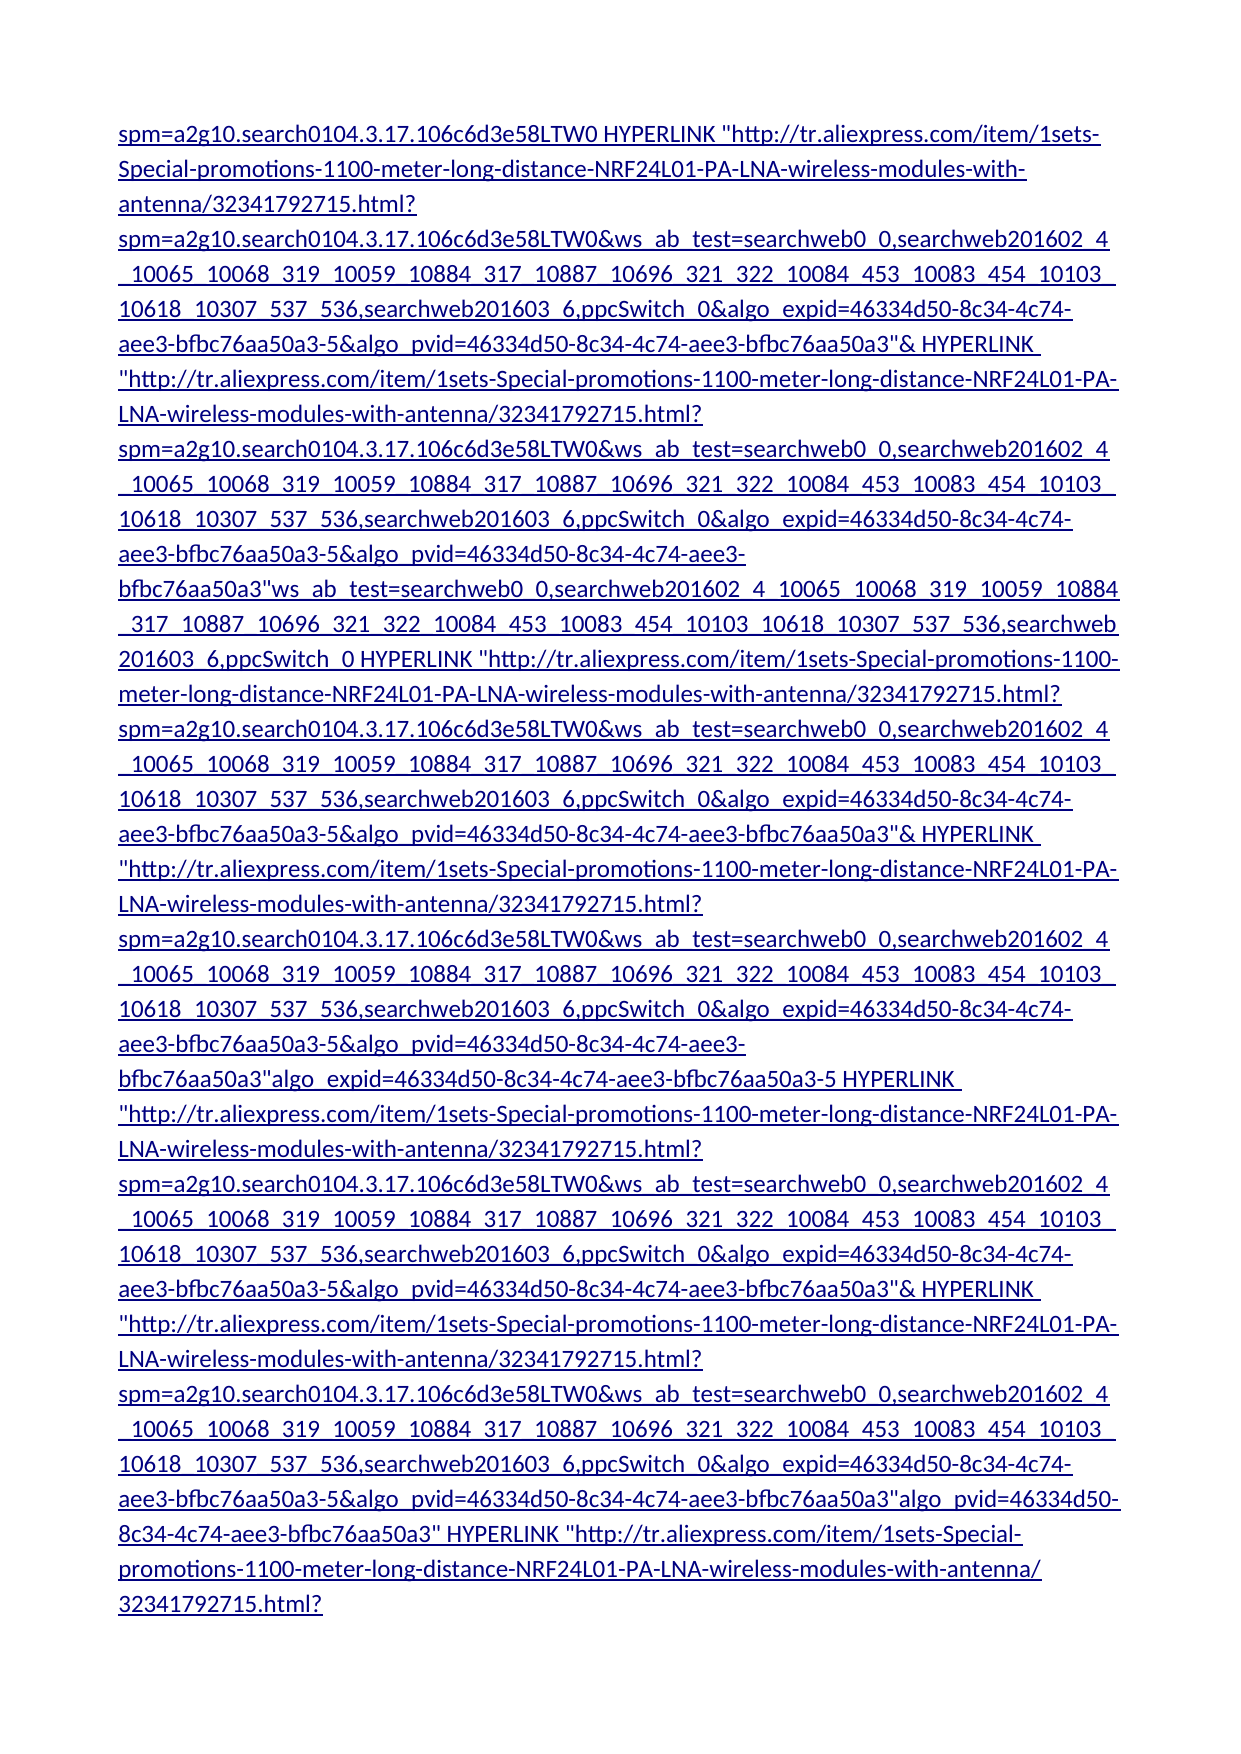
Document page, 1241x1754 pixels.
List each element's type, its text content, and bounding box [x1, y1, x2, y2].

text spm=a2g10.search0104.3.17.106c6d3e58LTW0 HYPERLINK "http://tr.aliexpress.com/item/1sets-Special-promotions-1100-meter-long-distance-NRF24L01-PA-LNA-wireless-modules-with-antenna/32341792715.html?spm=a2g10.search0104.3.17.106c6d3e58LTW0&ws_ab_test=searchweb0_0,searchweb201602_4_10065_10068_319_10059_10884_317_10887_10696_321_322_10084_453_10083_454_10103_10618_10307_537_536,searchweb201603_6,ppcSwitch_0&algo_expid=46334d50-8c34-4c74-aee3-bfbc76aa50a3-5&algo_pvid=46334d50-8c34-4c74-aee3-bfbc76aa50a3"& HYPERLINK "http://tr.aliexpress.com/item/1sets-Special-promotions-1100-meter-long-distance-NRF24L01-PA-LNA-wireless-modules-with-antenna/32341792715.html?spm=a2g10.search0104.3.17.106c6d3e58LTW0&ws_ab_test=searchweb0_0,searchweb201602_4_10065_10068_319_10059_10884_317_10887_10696_321_322_10084_453_10083_454_10103_10618_10307_537_536,searchweb201603_6,ppcSwitch_0&algo_expid=46334d50-8c34-4c74-aee3-bfbc76aa50a3-5&algo_pvid=46334d50-8c34-4c74-aee3-bfbc76aa50a3"ws_ab_test=searchweb0_0,searchweb201602_4_10065_10068_319_10059_10884_317_10887_10696_321_322_10084_453_10083_454_10103_10618_10307_537_536,searchweb201603_6,ppcSwitch_0 HYPERLINK "http://tr.aliexpress.com/item/1sets-Special-promotions-1100-meter-long-distance-NRF24L01-PA-LNA-wireless-modules-with-antenna/32341792715.html?spm=a2g10.search0104.3.17.106c6d3e58LTW0&ws_ab_test=searchweb0_0,searchweb201602_4_10065_10068_319_10059_10884_317_10887_10696_321_322_10084_453_10083_454_10103_10618_10307_537_536,searchweb201603_6,ppcSwitch_0&algo_expid=46334d50-8c34-4c74-aee3-bfbc76aa50a3-5&algo_pvid=46334d50-8c34-4c74-aee3-bfbc76aa50a3"& HYPERLINK "http://tr.aliexpress.com/item/1sets-Special-promotions-1100-meter-long-distance-NRF24L01-PA-LNA-wireless-modules-with-antenna/32341792715.html?spm=a2g10.search0104.3.17.106c6d3e58LTW0&ws_ab_test=searchweb0_0,searchweb201602_4_10065_10068_319_10059_10884_317_10887_10696_321_322_10084_453_10083_454_10103_10618_10307_537_536,searchweb201603_6,ppcSwitch_0&algo_expid=46334d50-8c34-4c74-aee3-bfbc76aa50a3-5&algo_pvid=46334d50-8c34-4c74-aee3-bfbc76aa50a3"algo_expid=46334d50-8c34-4c74-aee3-bfbc76aa50a3-5 HYPERLINK "http://tr.aliexpress.com/item/1sets-Special-promotions-1100-meter-long-distance-NRF24L01-PA-LNA-wireless-modules-with-antenna/32341792715.html?spm=a2g10.search0104.3.17.106c6d3e58LTW0&ws_ab_test=searchweb0_0,searchweb201602_4_10065_10068_319_10059_10884_317_10887_10696_321_322_10084_453_10083_454_10103_10618_10307_537_536,searchweb201603_6,ppcSwitch_0&algo_expid=46334d50-8c34-4c74-aee3-bfbc76aa50a3-5&algo_pvid=46334d50-8c34-4c74-aee3-bfbc76aa50a3"& HYPERLINK "http://tr.aliexpress.com/item/1sets-Special-promotions-1100-meter-long-distance-NRF24L01-PA-LNA-wireless-modules-with-antenna/32341792715.html?spm=a2g10.search0104.3.17.106c6d3e58LTW0&ws_ab_test=searchweb0_0,searchweb201602_4_10065_10068_319_10059_10884_317_10887_10696_321_322_10084_453_10083_454_10103_10618_10307_537_536,searchweb201603_6,ppcSwitch_0&algo_expid=46334d50-8c34-4c74-aee3-bfbc76aa50a3-5&algo_pvid=46334d50-8c34-4c74-aee3-bfbc76aa50a3"algo_pvid=46334d50-8c34-4c74-aee3-bfbc76aa50a3" HYPERLINK "http://tr.aliexpress.com/item/1sets-Special-promotions-1100-meter-long-distance-NRF24L01-PA-LNA-wireless-modules-with-antenna/32341792715.html? [118, 118, 1122, 1619]
